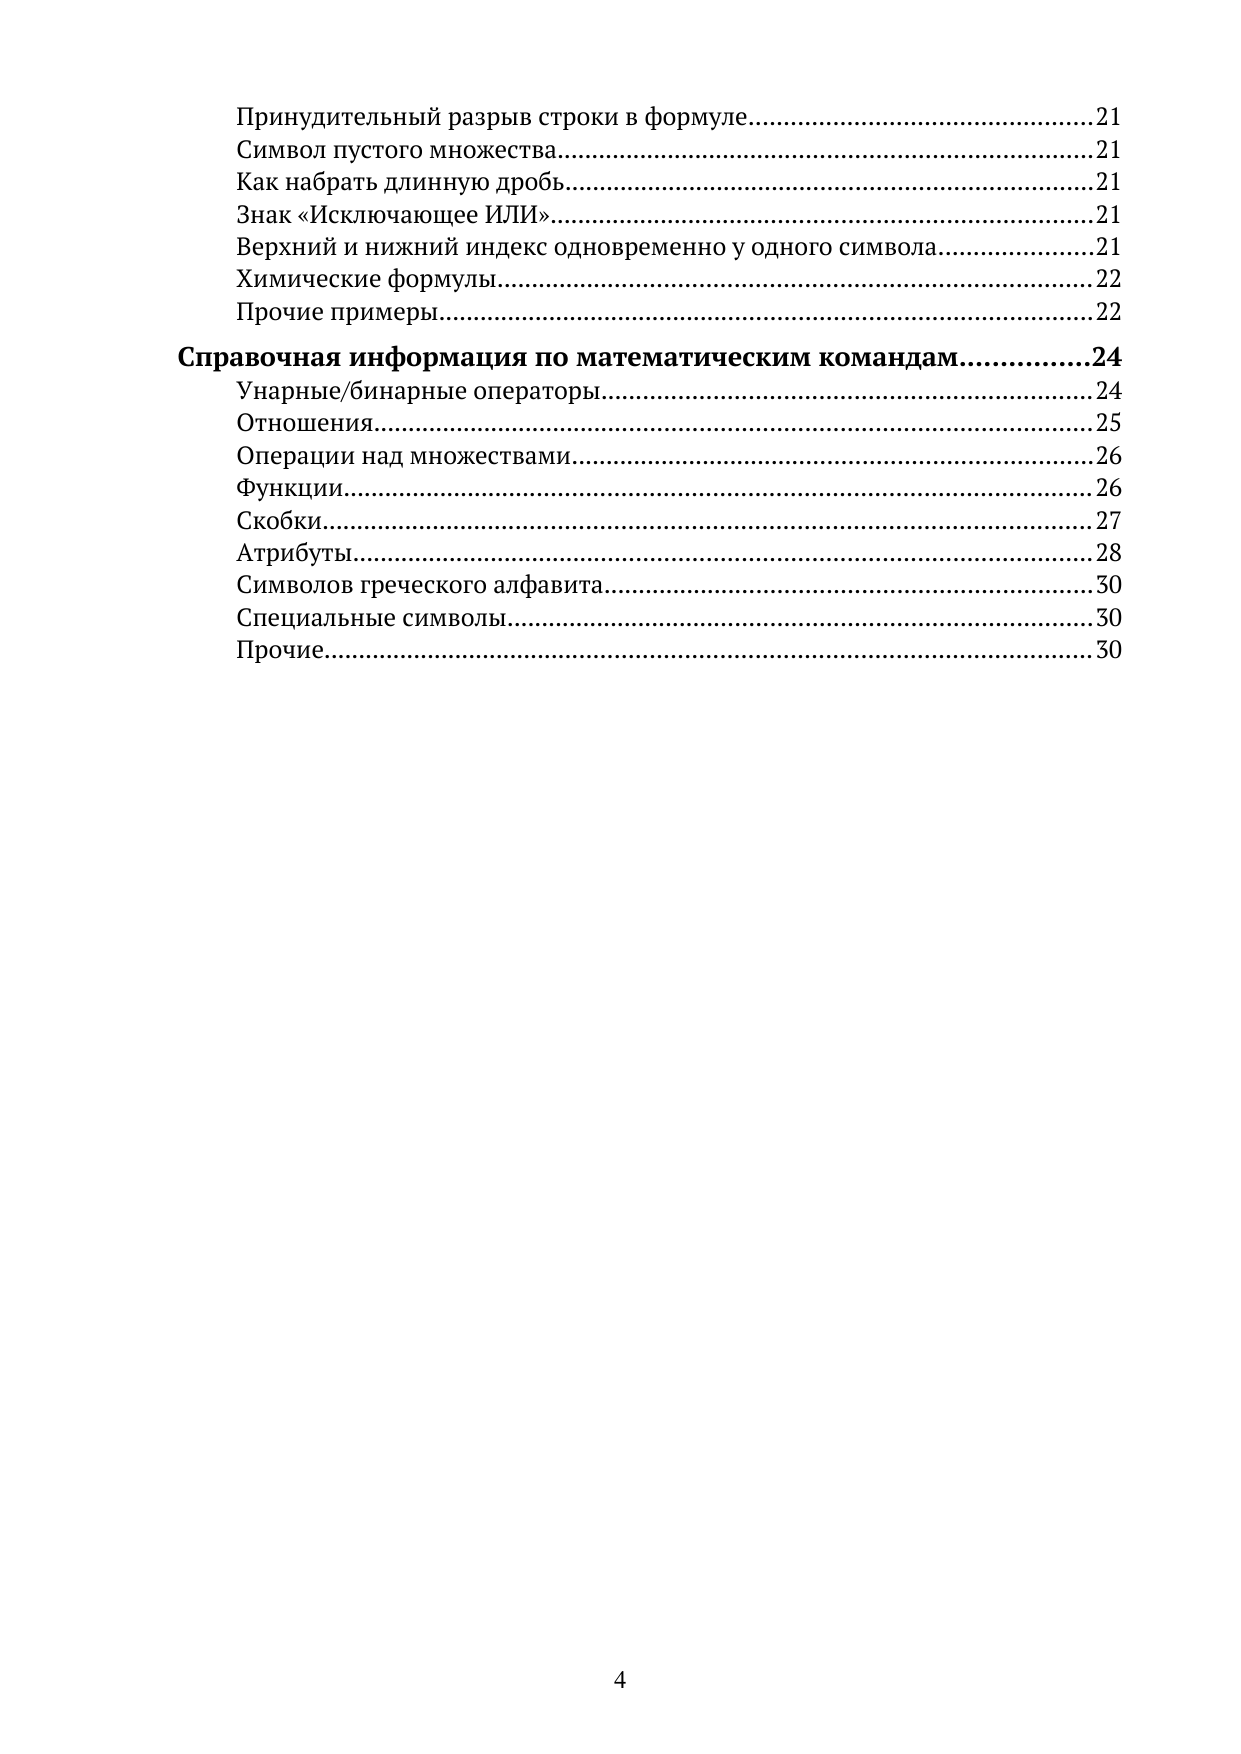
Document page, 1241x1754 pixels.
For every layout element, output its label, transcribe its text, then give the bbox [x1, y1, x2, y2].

text Операции над множествами 26 [236, 439, 1122, 471]
text Знак «Исключающее ИЛИ» 21 [236, 198, 1122, 230]
text Верхний и нижний индекс одновременно у одного символа 21 [236, 230, 1122, 262]
text Скобки 27 [236, 504, 1122, 536]
text Принудительный разрыв строки в формуле 21 [236, 100, 1122, 133]
text Унарные/бинарные операторы 24 [236, 374, 1122, 406]
text Справочная информация по математическим командам 24 [177, 339, 1122, 374]
text Атрибуты 28 [236, 536, 1122, 568]
text Символов греческого алфавита 30 [236, 568, 1122, 601]
text Как набрать длинную дробь 21 [236, 165, 1122, 198]
text Химические формулы 22 [236, 262, 1122, 295]
text Функции 26 [236, 471, 1122, 504]
text Символ пустого множества 21 [236, 133, 1122, 165]
text Специальные символы 30 [236, 601, 1122, 633]
text Прочие 30 [236, 633, 1122, 666]
text Отношения 25 [236, 406, 1122, 439]
text Прочие примеры 22 [236, 295, 1122, 327]
